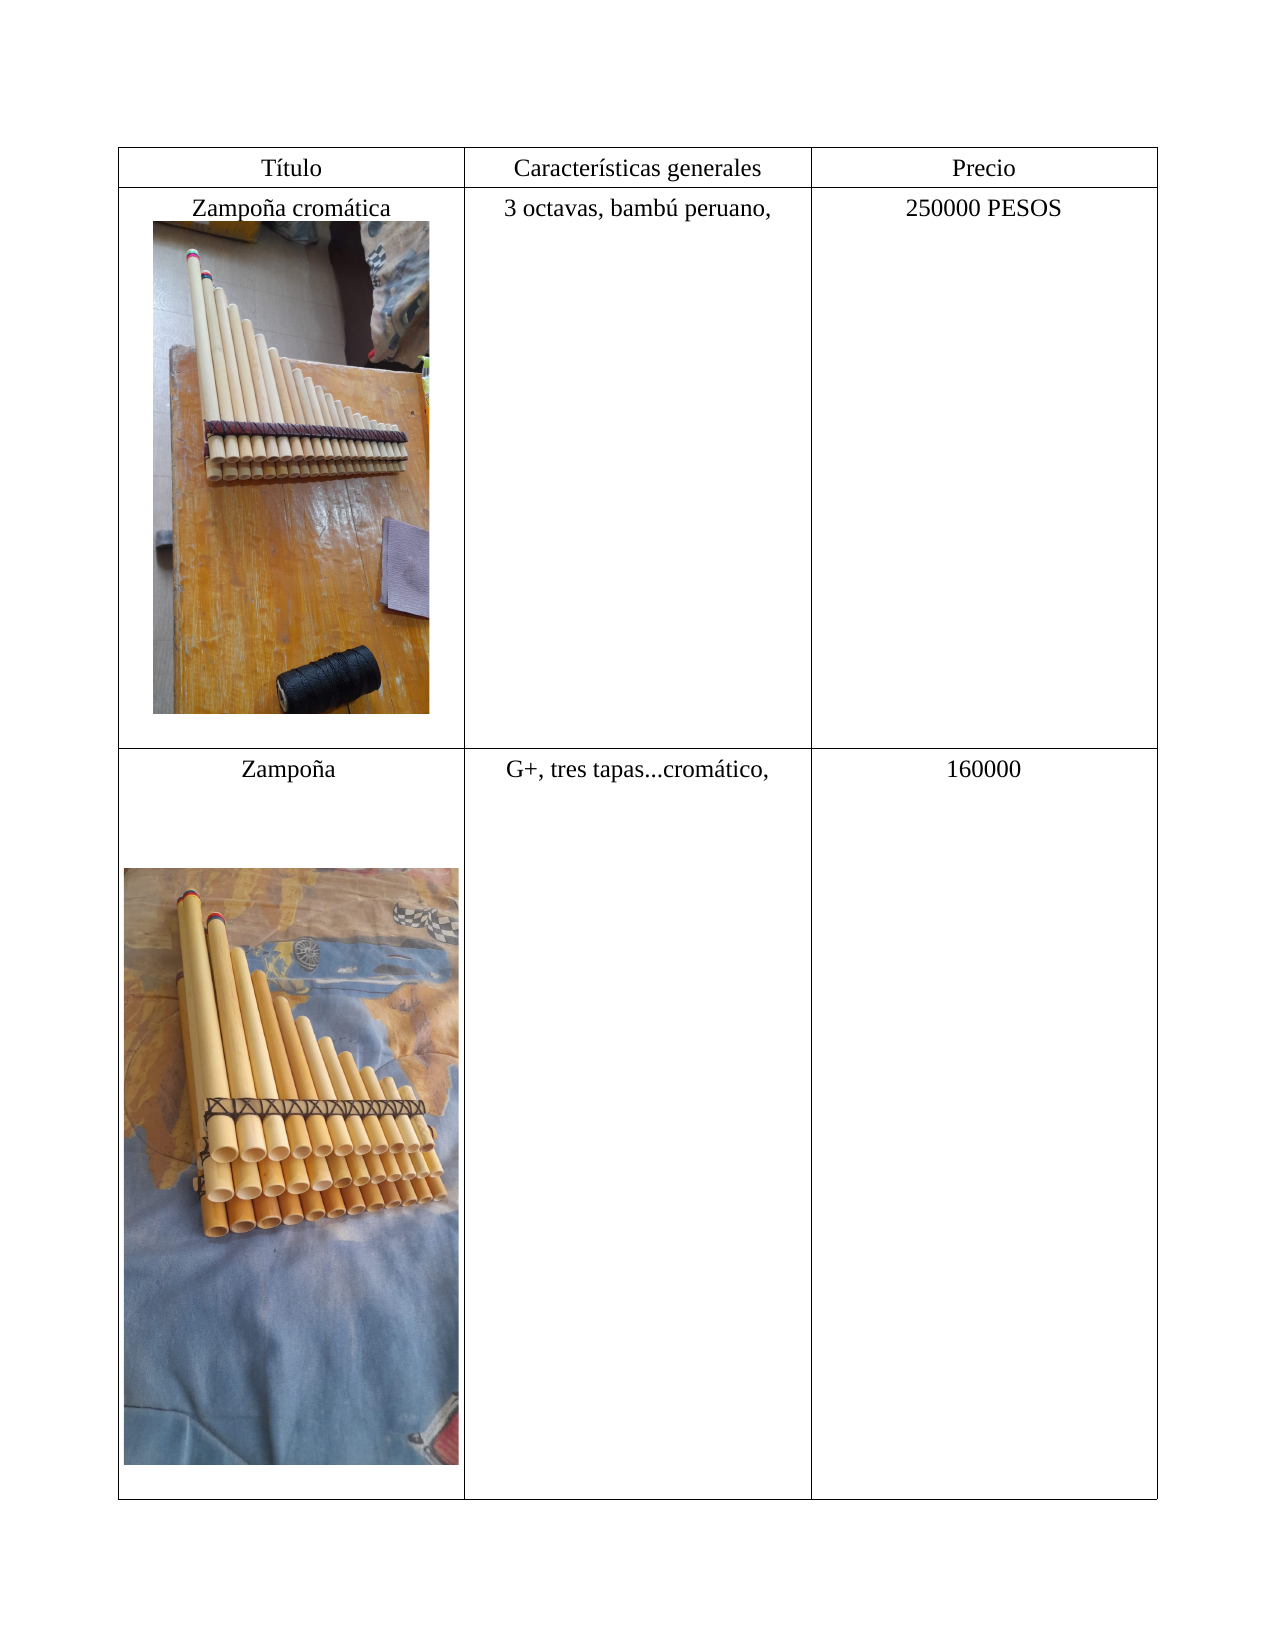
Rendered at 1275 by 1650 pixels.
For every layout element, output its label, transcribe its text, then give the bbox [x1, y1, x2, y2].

table_header Título [119, 148, 464, 187]
picture [153, 221, 430, 714]
table_cell Zampoña [119, 749, 464, 1499]
picture [123, 868, 459, 1465]
table_cell 160000 [812, 749, 1157, 1499]
table_cell 3 octavas, bambú peruano, [465, 188, 811, 748]
table_cell G+, tres tapas...cromático, [465, 749, 811, 1499]
table_cell Zampoña cromática [119, 188, 464, 748]
table_header Características generales [465, 148, 811, 187]
table_cell 250000 PESOS [812, 188, 1157, 748]
table_header Precio [812, 148, 1157, 187]
